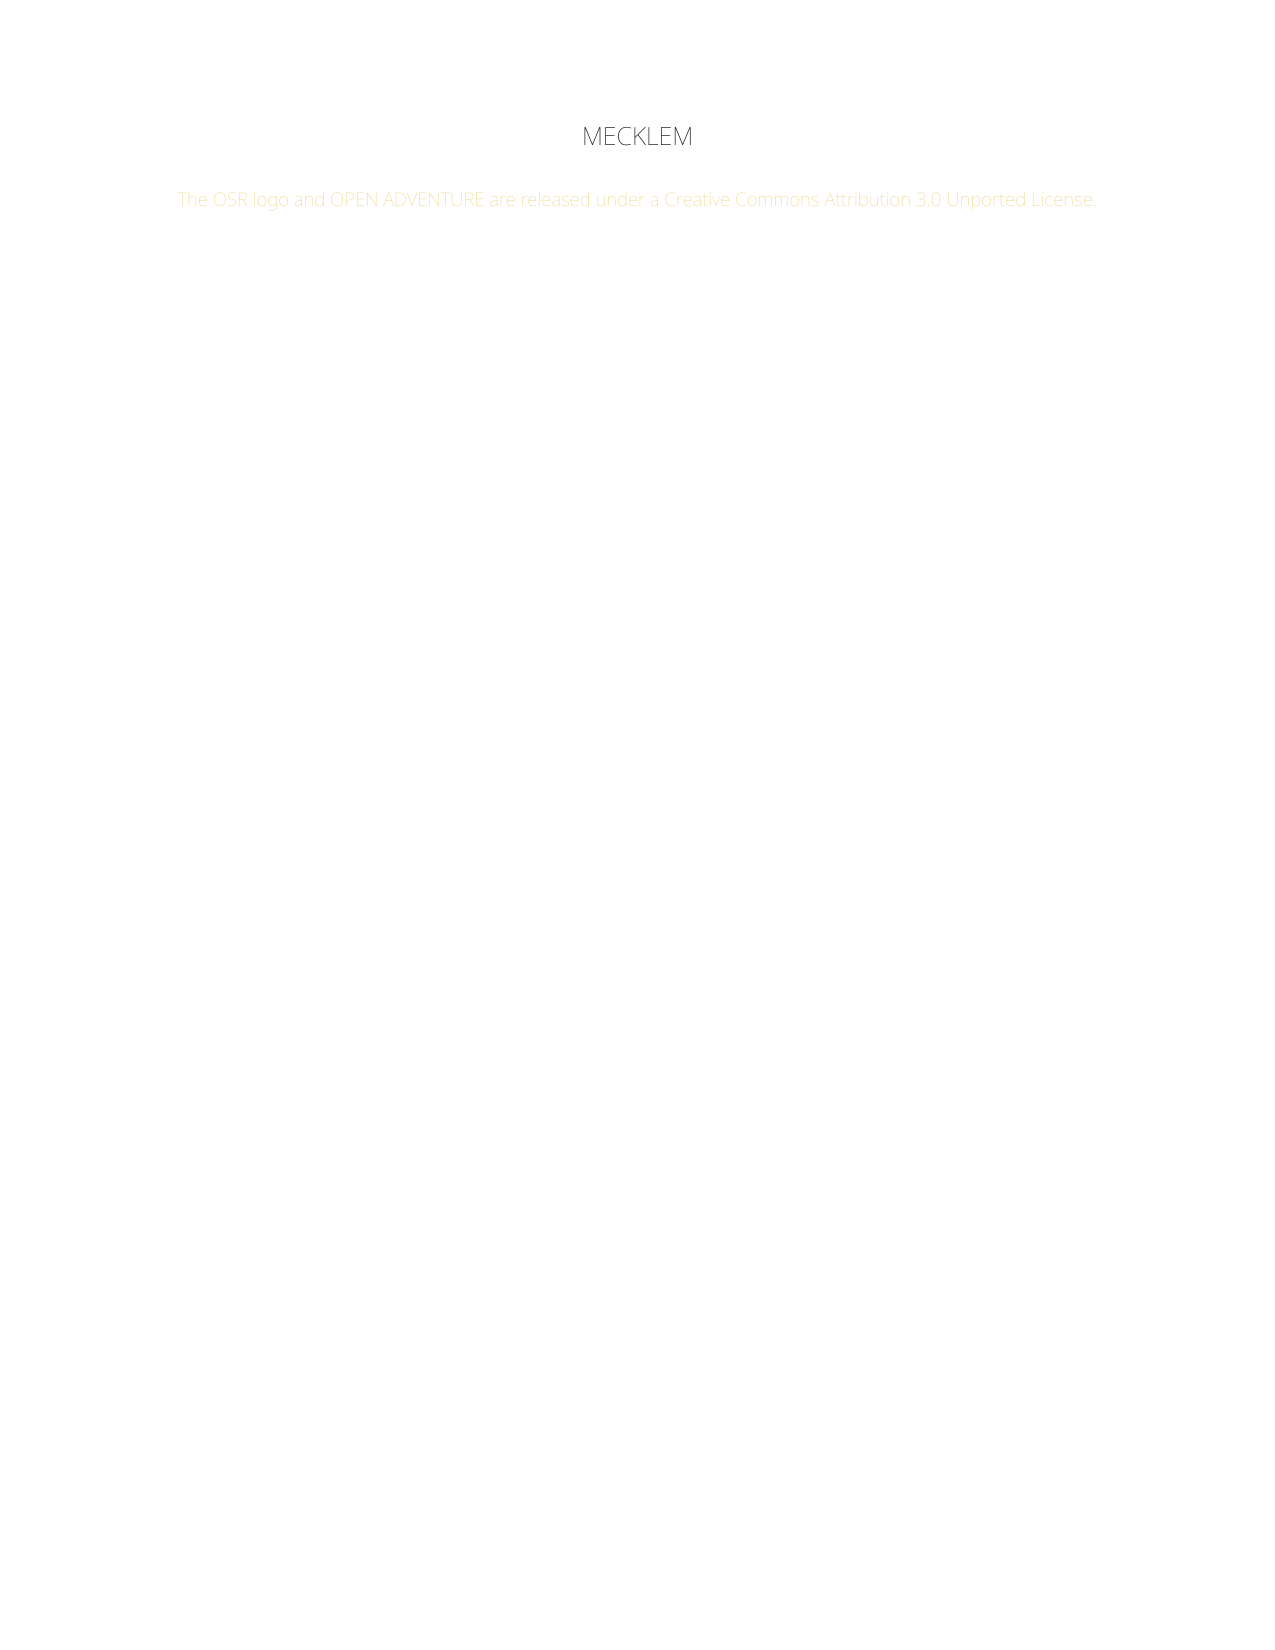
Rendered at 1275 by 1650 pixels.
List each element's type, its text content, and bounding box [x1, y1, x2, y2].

text The OSR logo and OPEN ADVENTURE are released under a Creative Commons Attribution 3.0 Unported License. [118, 186, 1157, 212]
text MECKLEM [118, 118, 1157, 152]
